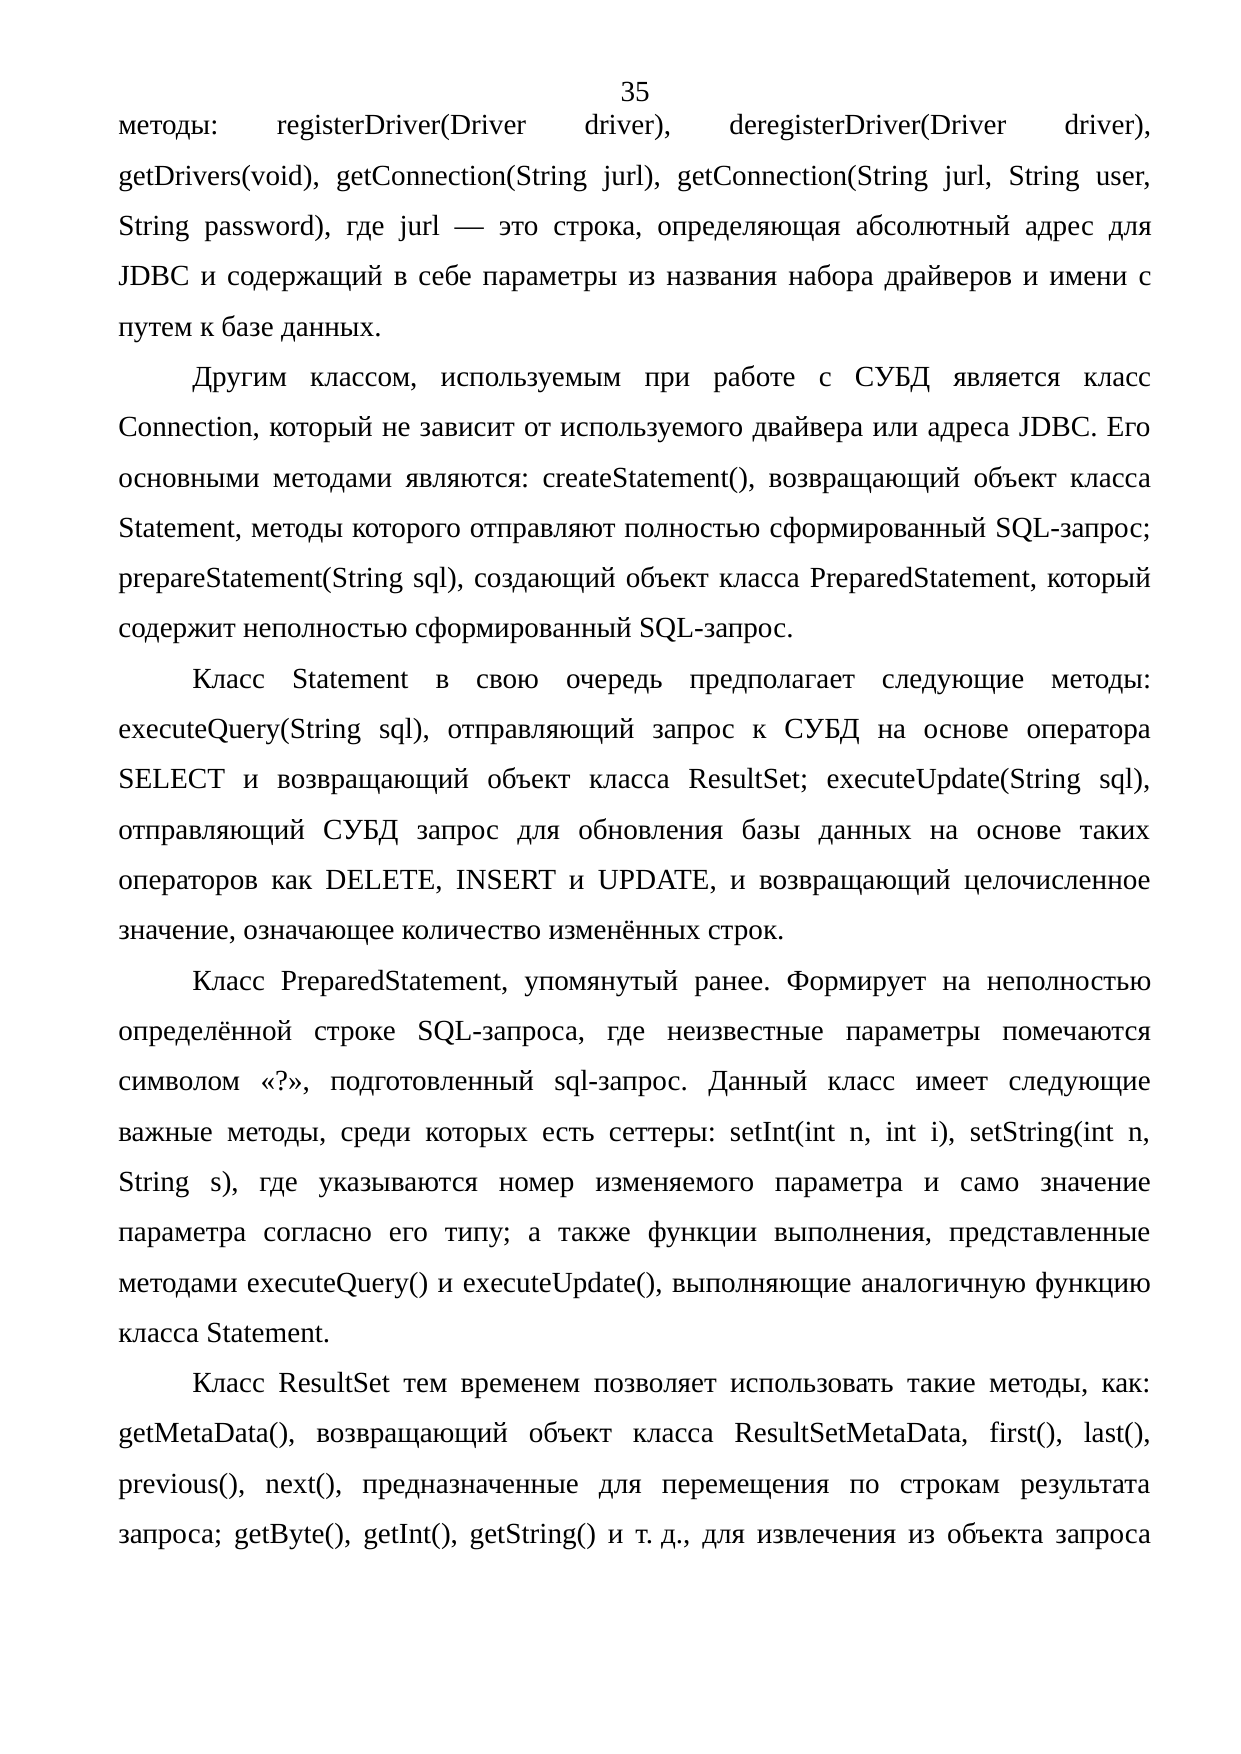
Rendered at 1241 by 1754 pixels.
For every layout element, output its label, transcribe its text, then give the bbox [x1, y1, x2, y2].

text методы: registerDriver(Driver driver), deregisterDriver(Driver driver), getDrivers(void), getConnection(String jurl), getConnection(String jurl, String user, String password), где jurl — это строка, определяющая абсолютный адрес для JDBC и содержащий в себе параметры из названия набора драйверов и имени с путем к базе данных. [118, 107, 1152, 342]
text Класс PreparedStatement, упомянутый ранее. Формирует на неполностью определённой строке SQL-запроса, где неизвестные параметры помечаются символом «?», подготовленный sql-запрос. Данный класс имеет следующие важные методы, среди которых есть сеттеры: setInt(int n, int i), setString(int n, String s), где указываются номер изменяемого параметра и само значение параметра согласно его типу; а также функции выполнения, представленные методами executeQuery() и executeUpdate(), выполняющие аналогичную функцию класса Statement. [118, 963, 1152, 1348]
text Класс Statement в свою очередь предполагает следующие методы: executeQuery(String sql), отправляющий запрос к СУБД на основе оператора SELECT и возвращающий объект класса ResultSet; executeUpdate(String sql), отправляющий СУБД запрос для обновления базы данных на основе таких операторов как DELETE, INSERT и UPDATE, и возвращающий целочисленное значение, означающее количество изменённых строк. [118, 661, 1152, 946]
text Класс ResultSet тем временем позволяет использовать такие методы, как: getMetaData(), возвращающий объект класса ResultSetMetaData, first(), last(), previous(), next(), предназначенные для перемещения по строкам результата запроса; getByte(), getInt(), getString() и т. д., для извлечения из объекта запроса [118, 1365, 1152, 1550]
text Другим классом, используемым при работе с СУБД является класс Connection, который не зависит от используемого двайвера или адреса JDBC. Его основными методами являются: createStatement(), возвращающий объект класса Statement, методы которого отправляют полностью сформированный SQL-запрос; prepareStatement(String sql), создающий объект класса PreparedStatement, который содержит неполностью сформированный SQL-запрос. [118, 359, 1152, 644]
